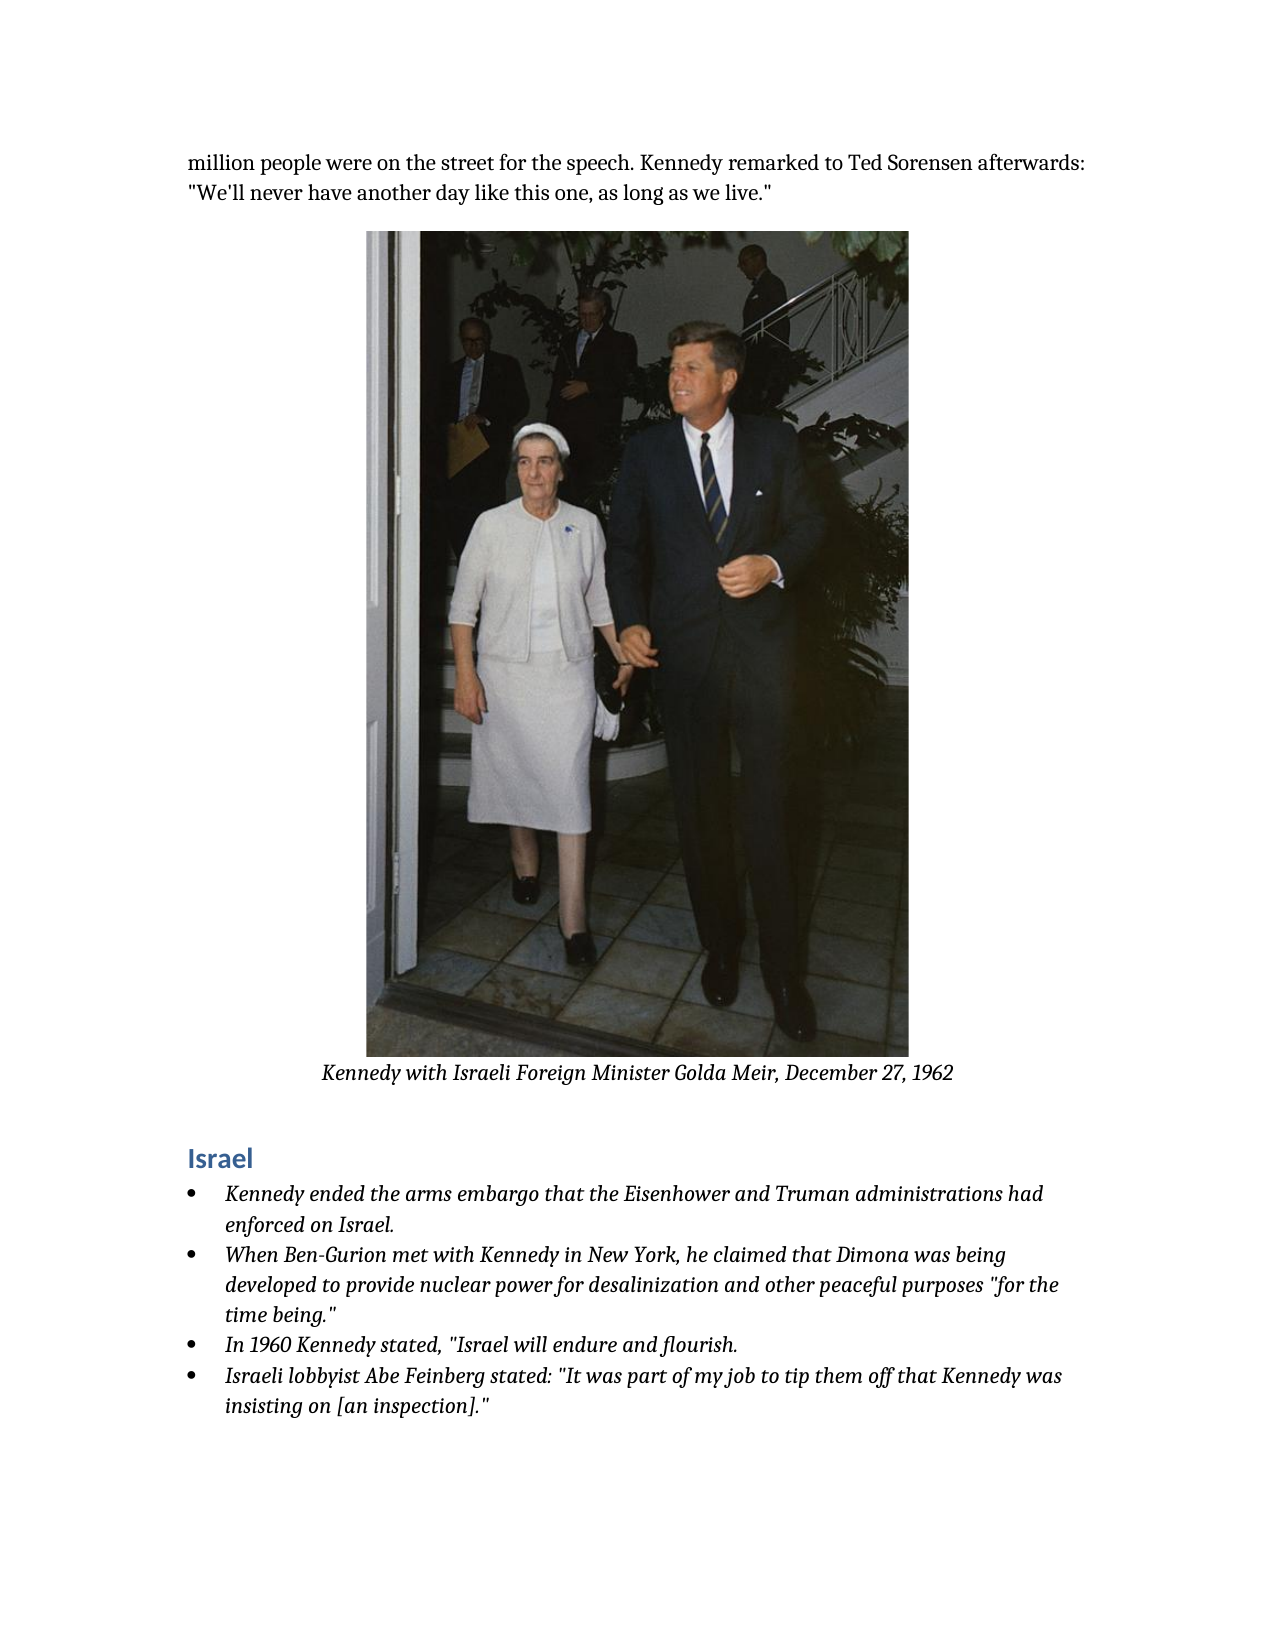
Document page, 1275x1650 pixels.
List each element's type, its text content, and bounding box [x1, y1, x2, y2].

text Kennedy with Israeli Foreign Minister Golda Meir, December 27, 1962 [187, 231, 1087, 1086]
text million people were on the street for the speech. Kennedy remarked to Ted Sorensen afterwards: "We'll never have another day like this one, as long as we live." [187, 150, 1087, 207]
subtitle Israel [187, 1140, 1087, 1176]
list Israeli lobbyist Abe Feinberg stated: "It was part of my job to tip them off that Kennedy was insisting on [an inspection]." [187, 1362, 1087, 1419]
list Kennedy ended the arms embargo that the Eisenhower and Truman administrations had enforced on Israel. [187, 1181, 1087, 1238]
picture [366, 231, 909, 1057]
list When Ben-Gurion met with Kennedy in New York, he claimed that Dimona was being developed to provide nuclear power for desalinization and other peaceful purposes "for the time being." [187, 1242, 1087, 1328]
list In 1960 Kennedy stated, "Israel will endure and flourish. [187, 1332, 1087, 1359]
